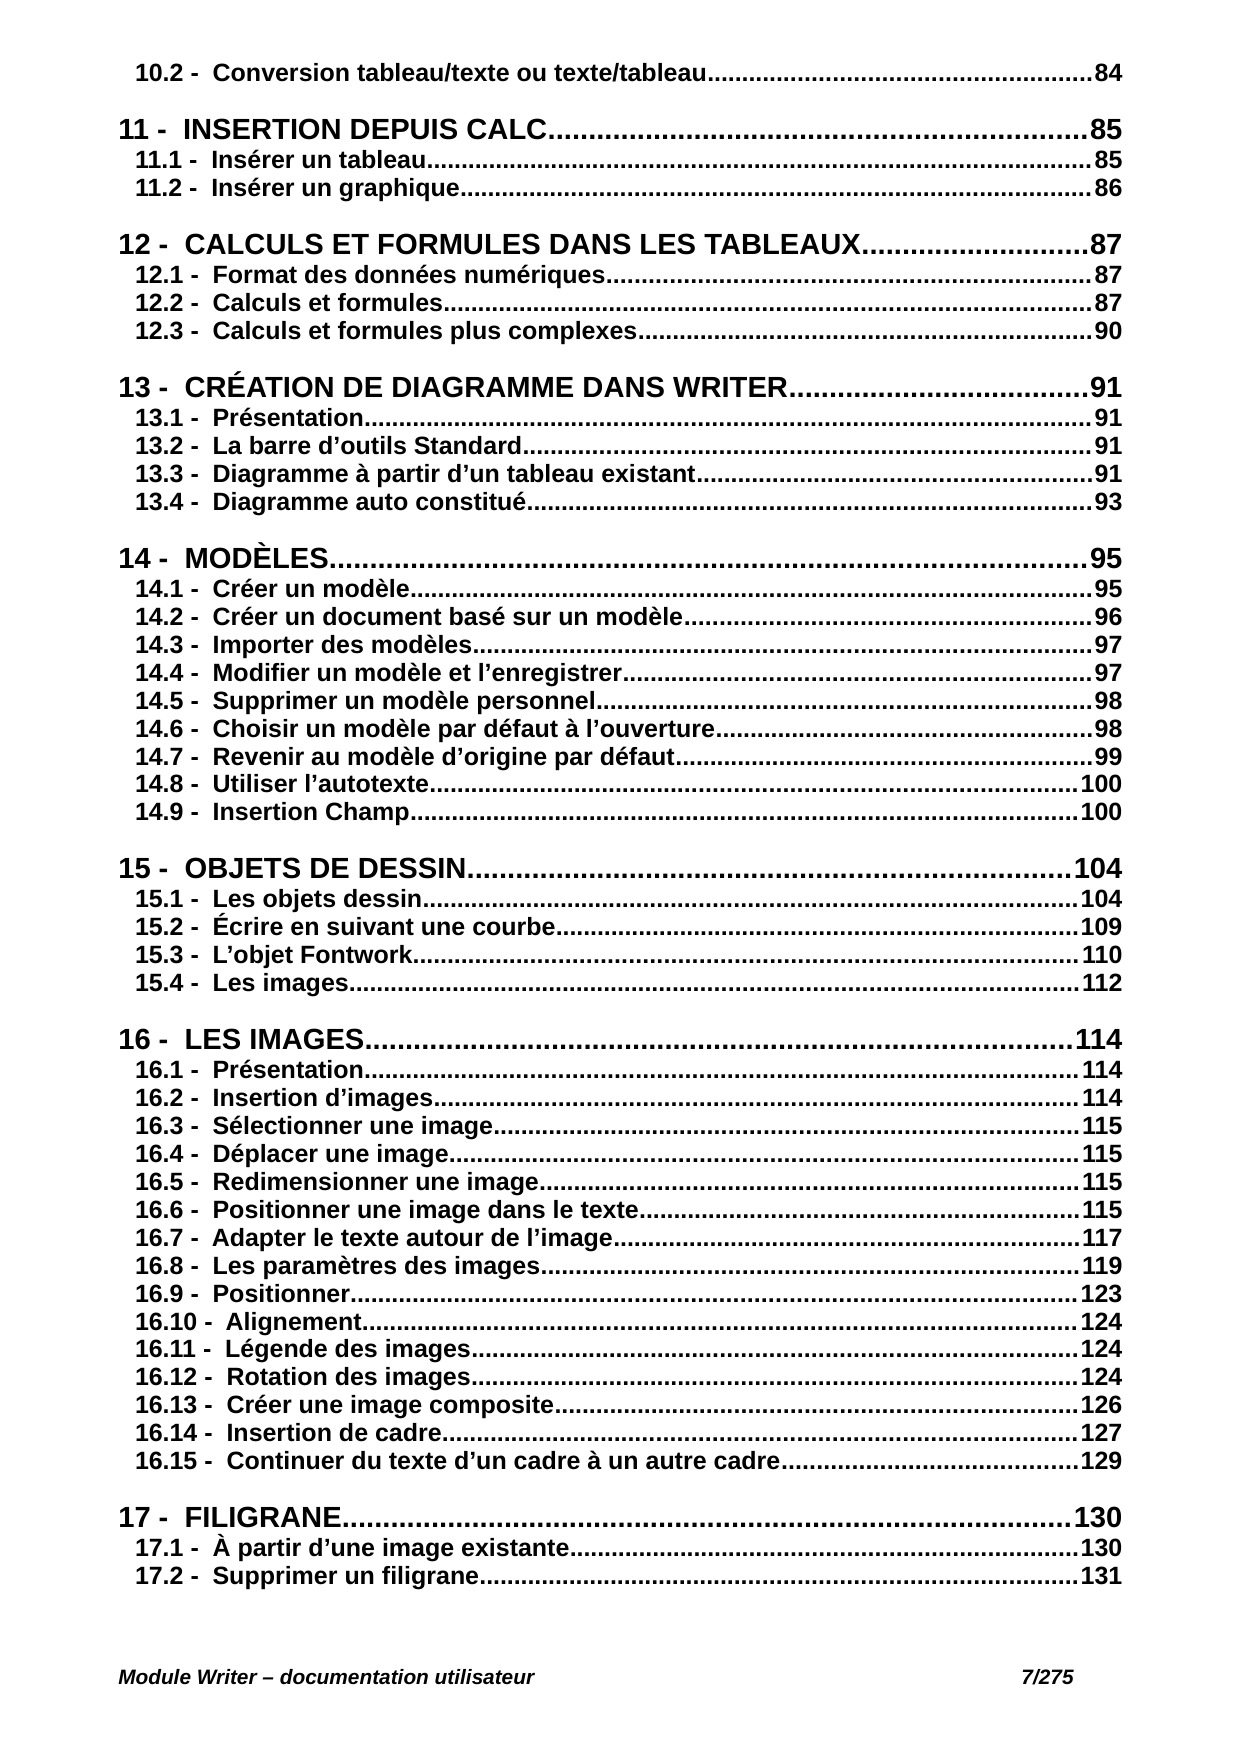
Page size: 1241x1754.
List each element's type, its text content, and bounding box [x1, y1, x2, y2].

text 15.1 - Les objets dessin 104 [135, 885, 1122, 913]
text 16.10 - Alignement 124 [135, 1307, 1122, 1335]
text 12.1 - Format des données numériques 87 [135, 261, 1122, 289]
text 12.2 - Calculs et formules 87 [135, 289, 1122, 317]
text 14.5 - Supprimer un modèle personnel 98 [135, 687, 1122, 714]
text 16.9 - Positionner 123 [135, 1279, 1122, 1307]
text 15 - Objets de dessin 104 [118, 852, 1122, 885]
text 11.2 - Insérer un graphique 86 [135, 174, 1122, 202]
text 14.1 - Créer un modèle 95 [135, 575, 1122, 603]
text 16.12 - Rotation des images 124 [135, 1363, 1122, 1391]
text 14.8 - Utiliser l’autotexte 100 [135, 770, 1122, 798]
text 16 - Les images 114 [118, 1023, 1122, 1056]
text 11.1 - Insérer un tableau 85 [135, 146, 1122, 174]
text 16.5 - Redimensionner une image 115 [135, 1168, 1122, 1196]
text 14.4 - Modifier un modèle et l’enregistrer 97 [135, 659, 1122, 687]
text 12.3 - Calculs et formules plus complexes 90 [135, 317, 1122, 345]
text 16.15 - Continuer du texte d’un cadre à un autre cadre 129 [135, 1447, 1122, 1475]
text 17.2 - Supprimer un filigrane 131 [135, 1562, 1122, 1590]
text 14.6 - Choisir un modèle par défaut à l’ouverture 98 [135, 714, 1122, 742]
text 10.2 - Conversion tableau/texte ou texte/tableau 84 [135, 59, 1122, 87]
text 17.1 - À partir d’une image existante 130 [135, 1534, 1122, 1562]
text 16.2 - Insertion d’images 114 [135, 1084, 1122, 1112]
text 16.8 - Les paramètres des images 119 [135, 1252, 1122, 1279]
text 16.3 - Sélectionner une image 115 [135, 1112, 1122, 1140]
text 17 - Filigrane 130 [118, 1501, 1122, 1533]
text 16.7 - Adapter le texte autour de l’image 117 [135, 1224, 1122, 1252]
text 15.4 - Les images 112 [135, 969, 1122, 997]
text 16.11 - Légende des images 124 [135, 1335, 1122, 1363]
text 16.13 - Créer une image composite 126 [135, 1391, 1122, 1419]
text 14.7 - Revenir au modèle d’origine par défaut 99 [135, 742, 1122, 770]
text 13.2 - La barre d’outils Standard 91 [135, 432, 1122, 460]
text 13 - Création de Diagramme dans Writer 91 [118, 371, 1122, 403]
text 13.3 - Diagramme à partir d’un tableau existant 91 [135, 460, 1122, 488]
text 13.1 - Présentation 91 [135, 404, 1122, 432]
text 16.1 - Présentation 114 [135, 1056, 1122, 1084]
text 13.4 - Diagramme auto constitué 93 [135, 488, 1122, 516]
text 14.9 - Insertion Champ 100 [135, 798, 1122, 826]
text 15.2 - Écrire en suivant une courbe 109 [135, 913, 1122, 941]
text 11 - Insertion depuis Calc 85 [118, 113, 1122, 146]
text 15.3 - L’objet Fontwork 110 [135, 941, 1122, 969]
text 14.2 - Créer un document basé sur un modèle 96 [135, 603, 1122, 631]
text 16.4 - Déplacer une image 115 [135, 1140, 1122, 1168]
text 16.14 - Insertion de cadre 127 [135, 1419, 1122, 1447]
text 16.6 - Positionner une image dans le texte 115 [135, 1196, 1122, 1224]
text 14 - Modèles 95 [118, 542, 1122, 574]
text 12 - Calculs et Formules dans les tableaux 87 [118, 228, 1122, 261]
text 14.3 - Importer des modèles 97 [135, 631, 1122, 659]
